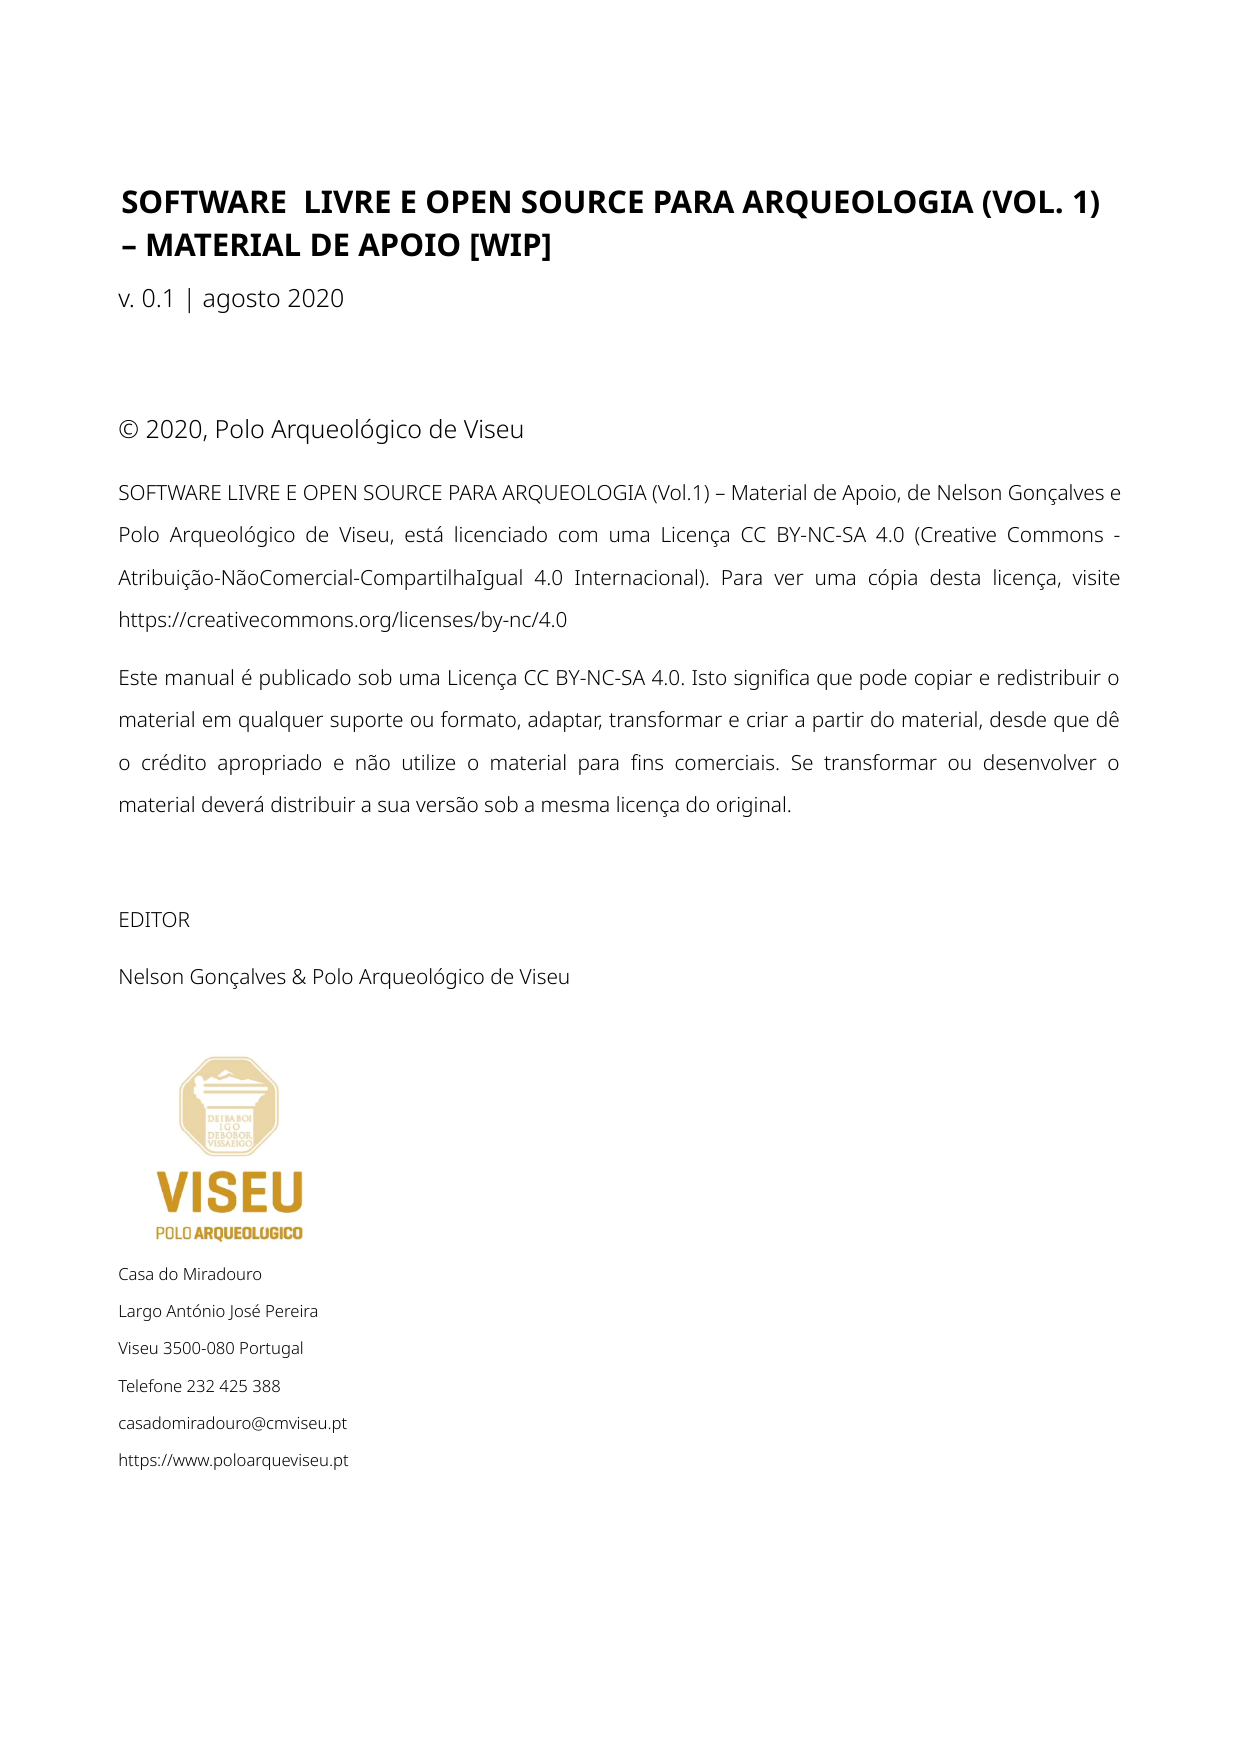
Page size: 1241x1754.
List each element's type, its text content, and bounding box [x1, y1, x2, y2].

text Telefone 232 425 388 [118, 1374, 1122, 1397]
text EDITOR [118, 905, 1122, 933]
text © 2020, Polo Arqueológico de Viseu [118, 412, 1122, 446]
text Casa do Miradouro [118, 1019, 1122, 1285]
text Nelson Gonçalves & Polo Arqueológico de Viseu [118, 962, 1122, 990]
text Este manual é publicado sob uma Licença CC BY-NC-SA 4.0. Isto significa que pode copiar e redistribuir o material em qualquer suporte ou formato, adaptar, transformar e criar a partir do material, desde que dê o crédito apropriado e não utilize o material para fins comerciais. Se transformar ou desenvolver o material deverá distribuir a sua versão sob a mesma licença do original. [118, 663, 1122, 819]
text Viseu 3500-080 Portugal [118, 1337, 1122, 1359]
text v. 0.1 | agosto 2020 [118, 281, 1122, 315]
text https://www.poloarqueviseu.pt [118, 1449, 1122, 1471]
text SOFTWARE LIVRE E OPEN SOURCE PARA ARQUEOLOGIA (Vol.1) – Material de Apoio, de Nelson Gonçalves e Polo Arqueológico de Viseu, está licenciado com uma Licença CC BY-NC-SA 4.0 (Creative Commons - Atribuição-NãoComercial-CompartilhaIgual 4.0 Internacional). Para ver uma cópia desta licença, visite https://creativecommons.org/licenses/by-nc/4.0 [118, 478, 1122, 634]
text Largo António José Pereira [118, 1299, 1122, 1322]
text casadomiradouro@cmviseu.pt [118, 1411, 1122, 1434]
title Software Livre e Open Source para Arqueologia (vol. 1) – Material de Apoio [wip] [118, 177, 1122, 268]
